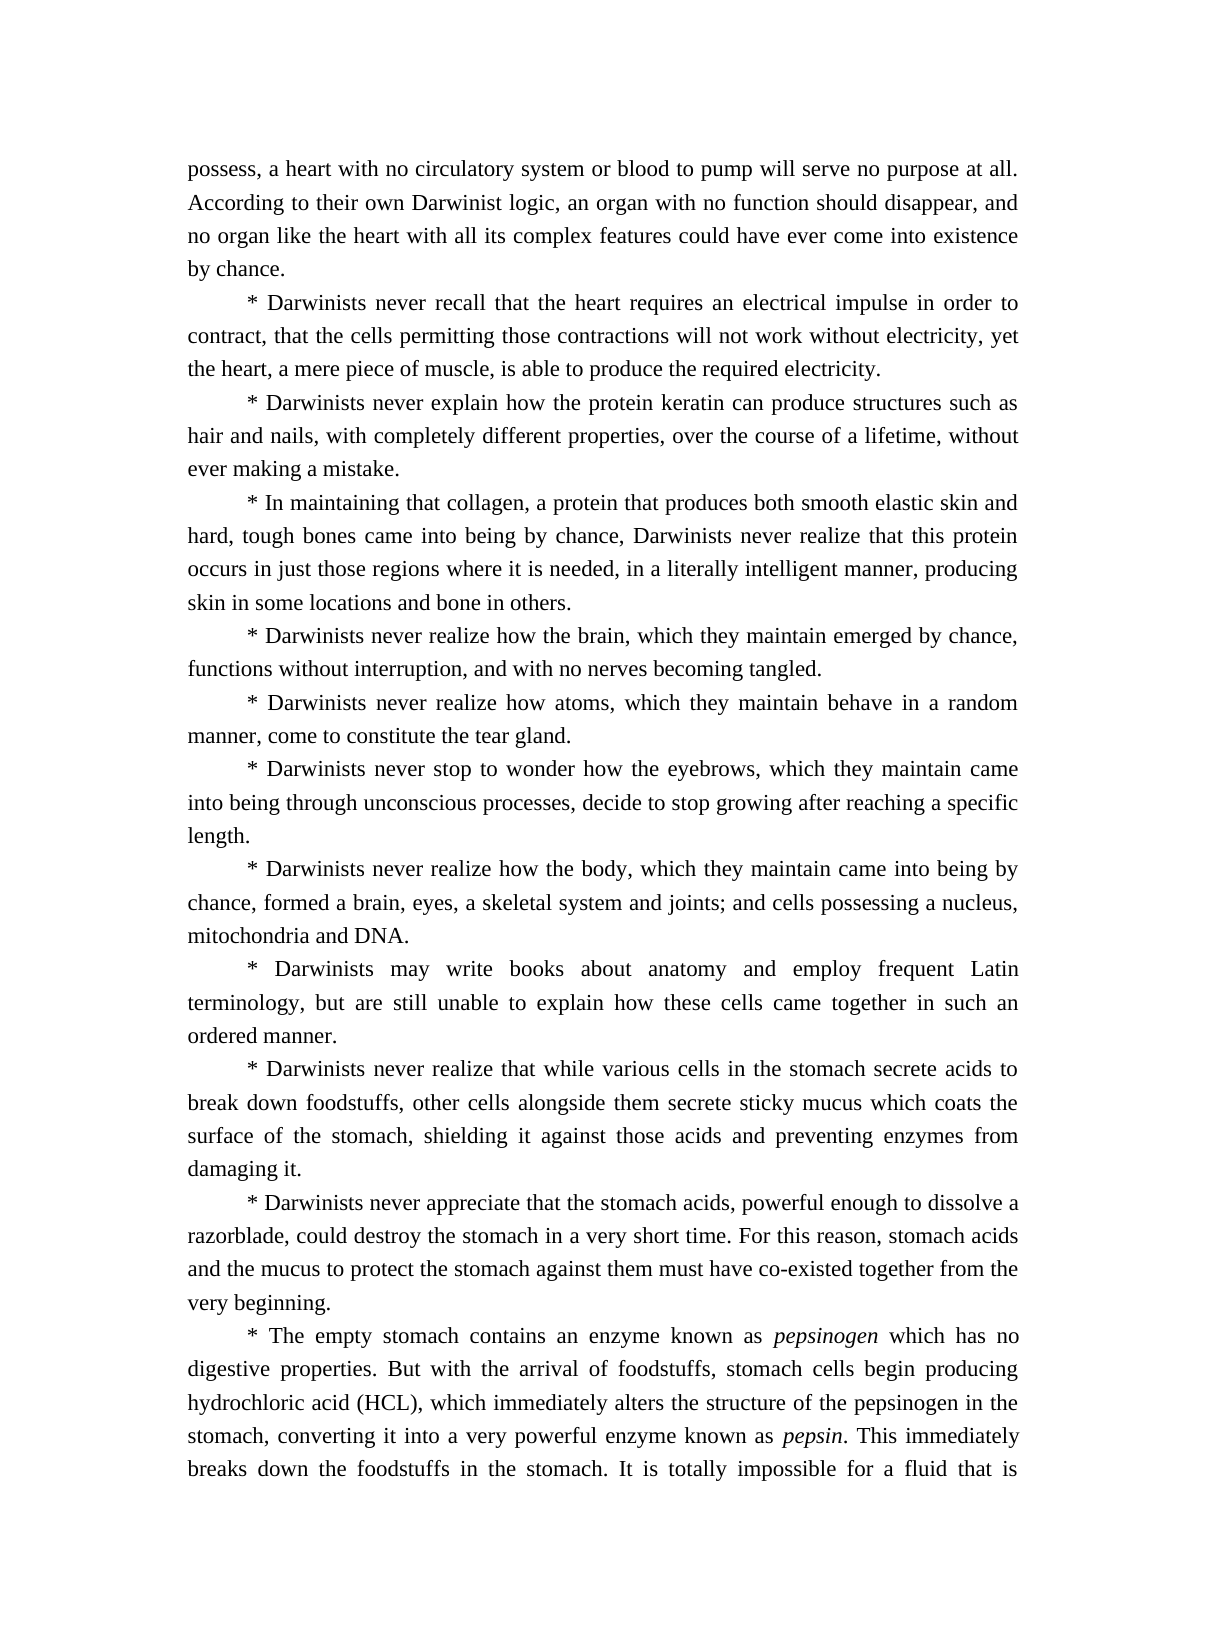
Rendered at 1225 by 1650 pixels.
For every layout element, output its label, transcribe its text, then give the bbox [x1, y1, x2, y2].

text * Darwinists never realize that while various cells in the stomach secrete acids to break down foodstuffs, other cells alongside them secrete sticky mucus which coats the surface of the stomach, shielding it against those acids and preventing enzymes from damaging it. [187, 1050, 1020, 1183]
text * Darwinists never realize how the body, which they maintain came into being by chance, formed a brain, eyes, a skeletal system and joints; and cells possessing a nucleus, mitochondria and DNA. [187, 850, 1020, 950]
text * Darwinists may write books about anatomy and employ frequent Latin terminology, but are still unable to explain how these cells came together in such an ordered manner. [187, 950, 1020, 1050]
text * Darwinists never recall that the heart requires an electrical impulse in order to contract, that the cells permitting those contractions will not work without electricity, yet the heart, a mere piece of muscle, is able to produce the required electricity. [187, 283, 1020, 383]
text * Darwinists never realize how the brain, which they maintain emerged by chance, functions without interruption, and with no nerves becoming tangled. [187, 617, 1020, 683]
text * Darwinists never stop to wonder how the eyebrows, which they maintain came into being through unconscious processes, decide to stop growing after reaching a specific length. [187, 750, 1020, 850]
text * Darwinists never realize how atoms, which they maintain behave in a random manner, come to constitute the tear gland. [187, 683, 1020, 750]
text possess, a heart with no circulatory system or blood to pump will serve no purpose at all. According to their own Darwinist logic, an organ with no function should disappear, and no organ like the heart with all its complex features could have ever come into existence by chance. [187, 150, 1020, 283]
text * Darwinists never explain how the protein keratin can produce structures such as hair and nails, with completely different properties, over the course of a lifetime, without ever making a mistake. [187, 383, 1020, 483]
text * The empty stomach contains an enzyme known as pepsinogen which has no digestive properties. But with the arrival of foodstuffs, stomach cells begin producing hydrochloric acid (HCL), which immediately alters the structure of the pepsinogen in the stomach, converting it into a very powerful enzyme known as pepsin. This immediately breaks down the foodstuffs in the stomach. It is totally impossible for a fluid that is [187, 1317, 1020, 1483]
text * Darwinists never appreciate that the stomach acids, powerful enough to dissolve a razorblade, could destroy the stomach in a very short time. For this reason, stomach acids and the mucus to protect the stomach against them must have co-existed together from the very beginning. [187, 1183, 1020, 1317]
text * In maintaining that collagen, a protein that produces both smooth elastic skin and hard, tough bones came into being by chance, Darwinists never realize that this protein occurs in just those regions where it is needed, in a literally intelligent manner, producing skin in some locations and bone in others. [187, 483, 1020, 617]
